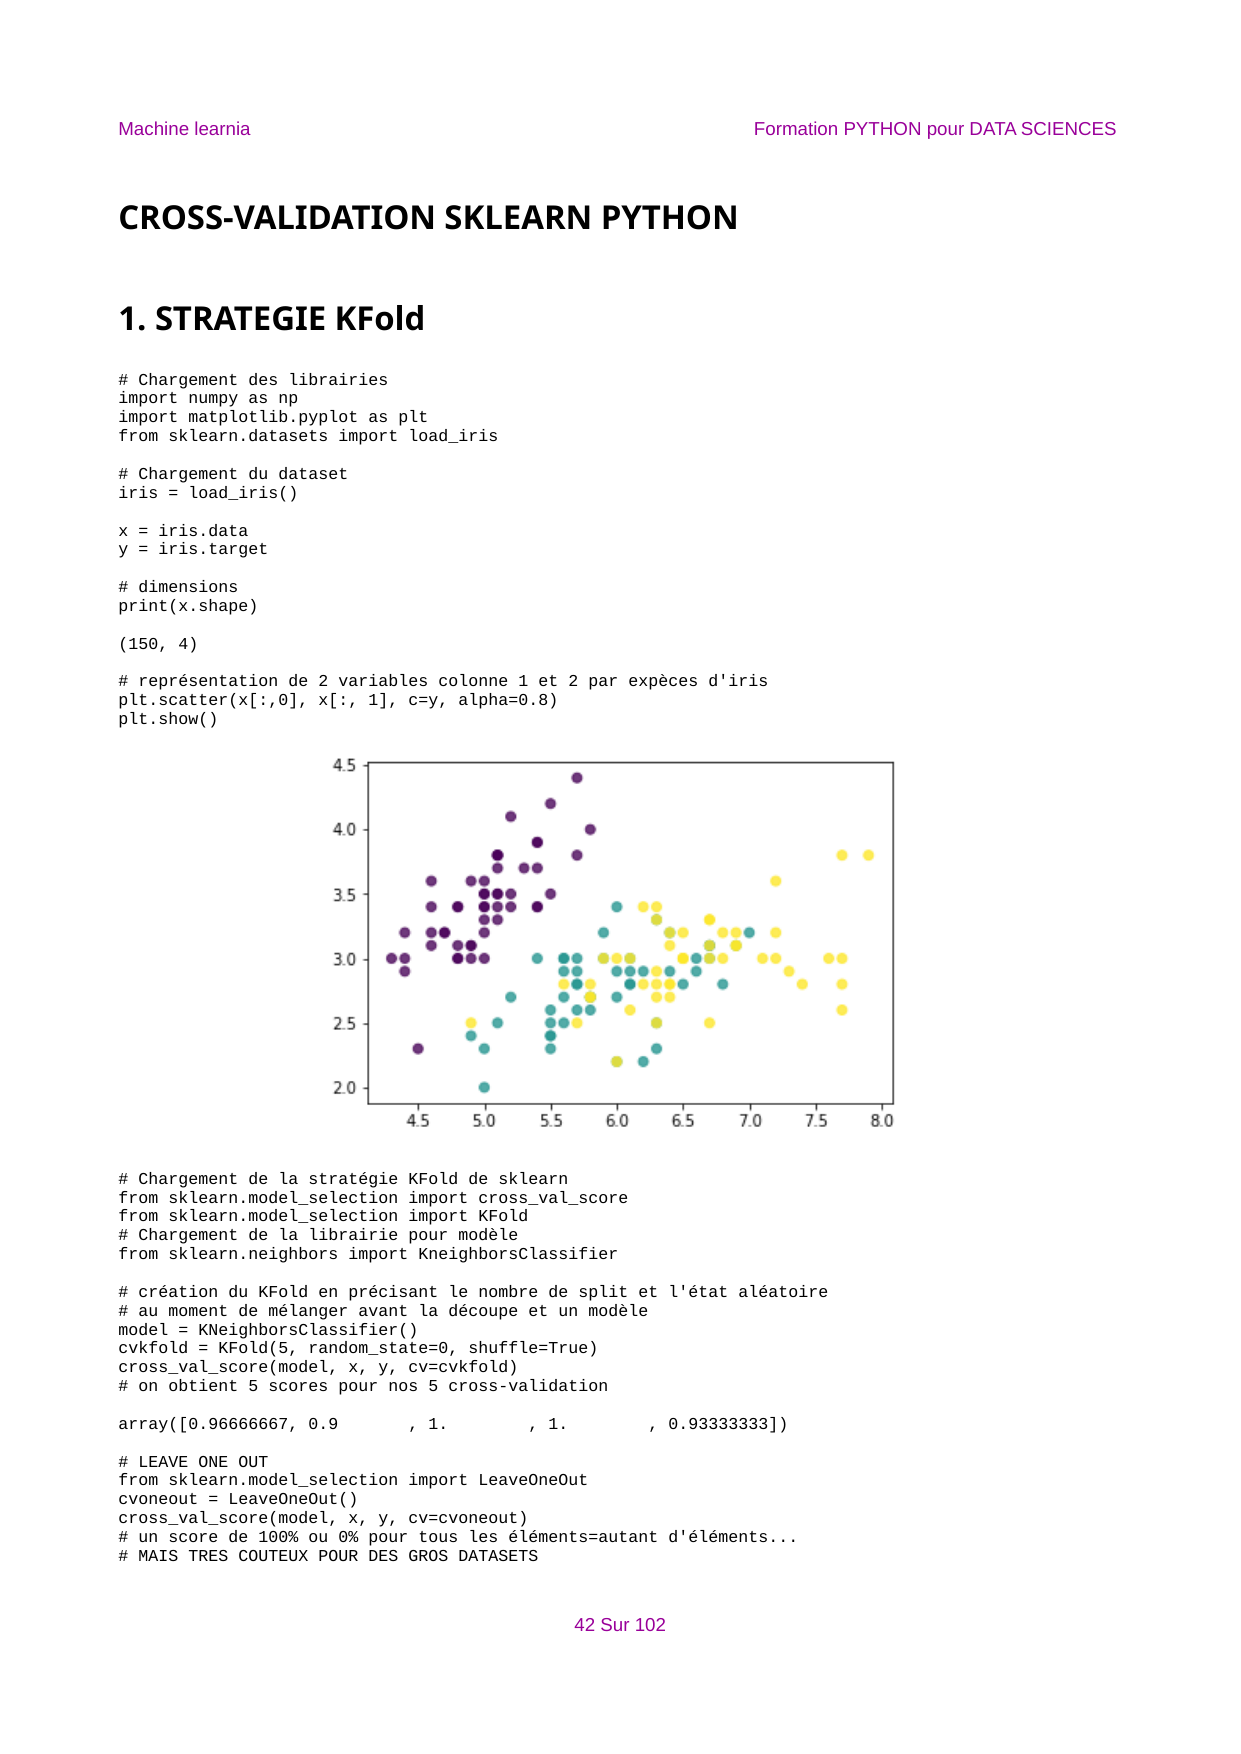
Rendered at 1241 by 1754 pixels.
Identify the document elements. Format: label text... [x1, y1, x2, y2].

text model = KNeighborsClassifier() [118, 1321, 1122, 1340]
text cross_val_score(model, x, y, cv=cvoneout) [118, 1510, 1122, 1528]
text # Chargement des librairies [118, 371, 1122, 390]
text cvoneout = LeaveOneOut() [118, 1491, 1122, 1510]
text # LEAVE ONE OUT [118, 1453, 1122, 1472]
text y = iris.target [118, 541, 1122, 560]
text # MAIS TRES COUTEUX POUR DES GROS DATASETS [118, 1547, 1122, 1566]
picture [306, 748, 934, 1152]
text import matplotlib.pyplot as plt [118, 409, 1122, 428]
text from sklearn.model_selection import LeaveOneOut [118, 1472, 1122, 1491]
subtitle CROSS-VALIDATION SKLEARN PYTHON [118, 194, 1122, 239]
text array([0.96666667, 0.9 , 1. , 1. , 0.93333333]) [118, 1415, 1122, 1434]
text iris = load_iris() [118, 484, 1122, 503]
text from sklearn.model_selection import KFold [118, 1208, 1122, 1227]
text cross_val_score(model, x, y, cv=cvkfold) [118, 1359, 1122, 1378]
text # Chargement du dataset [118, 466, 1122, 484]
text (150, 4) [118, 635, 1122, 654]
text # Chargement de la librairie pour modèle [118, 1227, 1122, 1246]
text # dimensions [118, 579, 1122, 597]
text # on obtient 5 scores pour nos 5 cross-validation [118, 1378, 1122, 1397]
text x = iris.data [118, 522, 1122, 541]
text from sklearn.model_selection import cross_val_score [118, 1189, 1122, 1208]
text from sklearn.datasets import load_iris [118, 428, 1122, 447]
text # Chargement de la stratégie KFold de sklearn [118, 1170, 1122, 1189]
text from sklearn.neighbors import KneighborsClassifier [118, 1246, 1122, 1264]
text # un score de 100% ou 0% pour tous les éléments=autant d'éléments... [118, 1528, 1122, 1547]
subtitle 1. STRATEGIE KFold [118, 295, 1122, 340]
text import numpy as np [118, 390, 1122, 409]
text cvkfold = KFold(5, random_state=0, shuffle=True) [118, 1340, 1122, 1359]
text # création du KFold en précisant le nombre de split et l'état aléatoire [118, 1283, 1122, 1302]
text # représentation de 2 variables colonne 1 et 2 par expèces d'iris [118, 673, 1122, 692]
text # au moment de mélanger avant la découpe et un modèle [118, 1302, 1122, 1321]
text plt.scatter(x[:,0], x[:, 1], c=y, alpha=0.8) [118, 692, 1122, 711]
text plt.show() [118, 711, 1122, 729]
text print(x.shape) [118, 597, 1122, 616]
